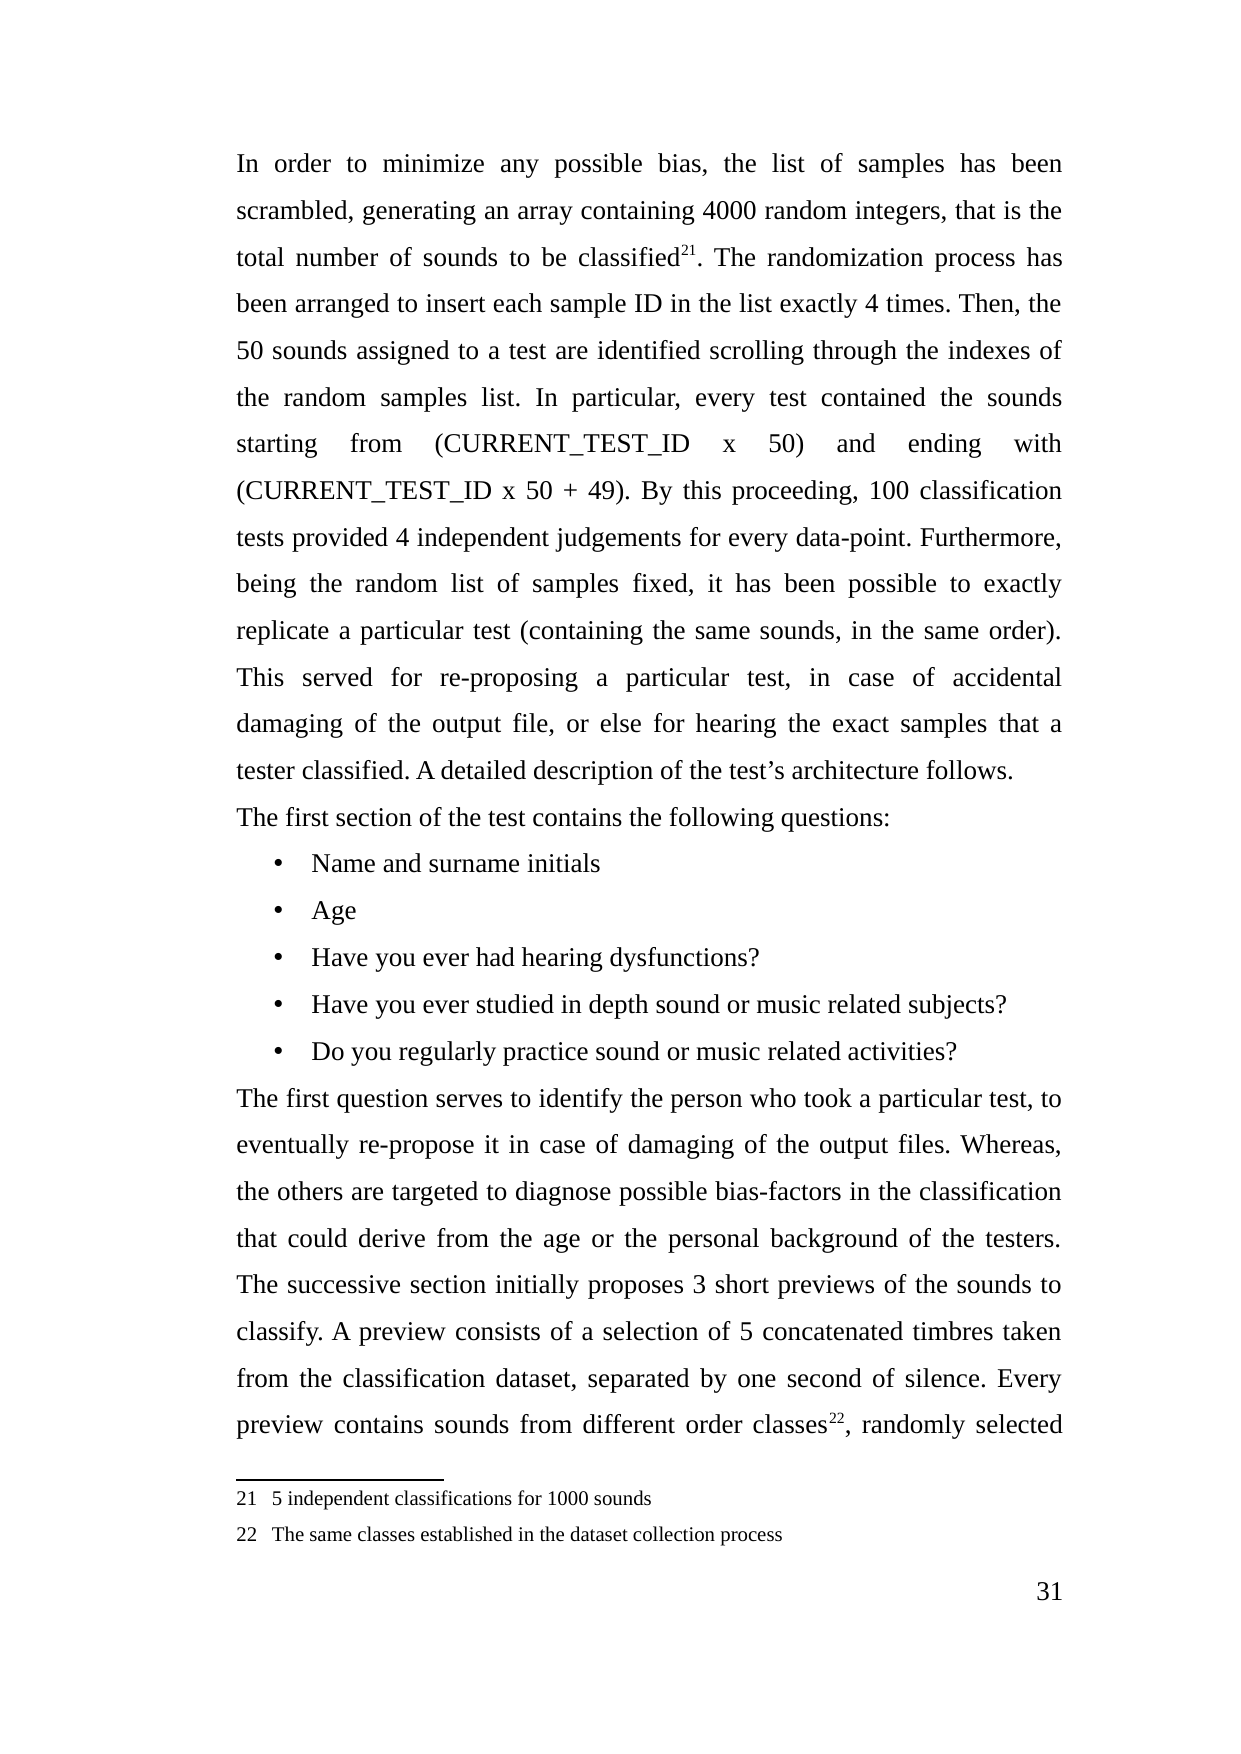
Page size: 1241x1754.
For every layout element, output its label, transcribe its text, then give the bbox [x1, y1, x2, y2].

text The same classes established in the dataset collection process [236, 1522, 1063, 1546]
text The first section of the test contains the following questions: [236, 801, 1063, 832]
list Do you regularly practice sound or music related activities? [274, 1035, 1063, 1066]
text The first question serves to identify the person who took a particular test, to eventually re-propose it in case of damaging of the output files. Whereas, the others are targeted to diagnose possible bias-factors in the classification that could derive from the age or the personal background of the testers. The successive section initially proposes 3 short previews of the sounds to classify. A preview consists of a selection of 5 concatenated timbres taken from the classification dataset, separated by one second of silence. Every preview contains sounds from different order classes, randomly selected [236, 1082, 1063, 1440]
list Have you ever had hearing dysfunctions? [274, 941, 1063, 973]
text In order to minimize any possible bias, the list of samples has been scrambled, generating an array containing 4000 random integers, that is the total number of sounds to be classified. The randomization process has been arranged to insert each sample ID in the list exactly 4 times. Then, the 50 sounds assigned to a test are identified scrolling through the indexes of the random samples list. In particular, every test contained the sounds starting from (CURRENT_TEST_ID x 50) and ending with (CURRENT_TEST_ID x 50 + 49). By this proceeding, 100 classification tests provided 4 independent judgements for every data-point. Furthermore, being the random list of samples fixed, it has been possible to exactly replicate a particular test (containing the same sounds, in the same order). This served for re-proposing a particular test, in case of accidental damaging of the output file, or else for hearing the exact samples that a tester classified. A detailed description of the test’s architecture follows. [236, 148, 1063, 785]
list Age [274, 894, 1063, 926]
text 5 independent classifications for 1000 sounds [236, 1486, 1063, 1510]
list Have you ever studied in depth sound or music related subjects? [274, 988, 1063, 1019]
list Name and surname initials [274, 848, 1063, 879]
